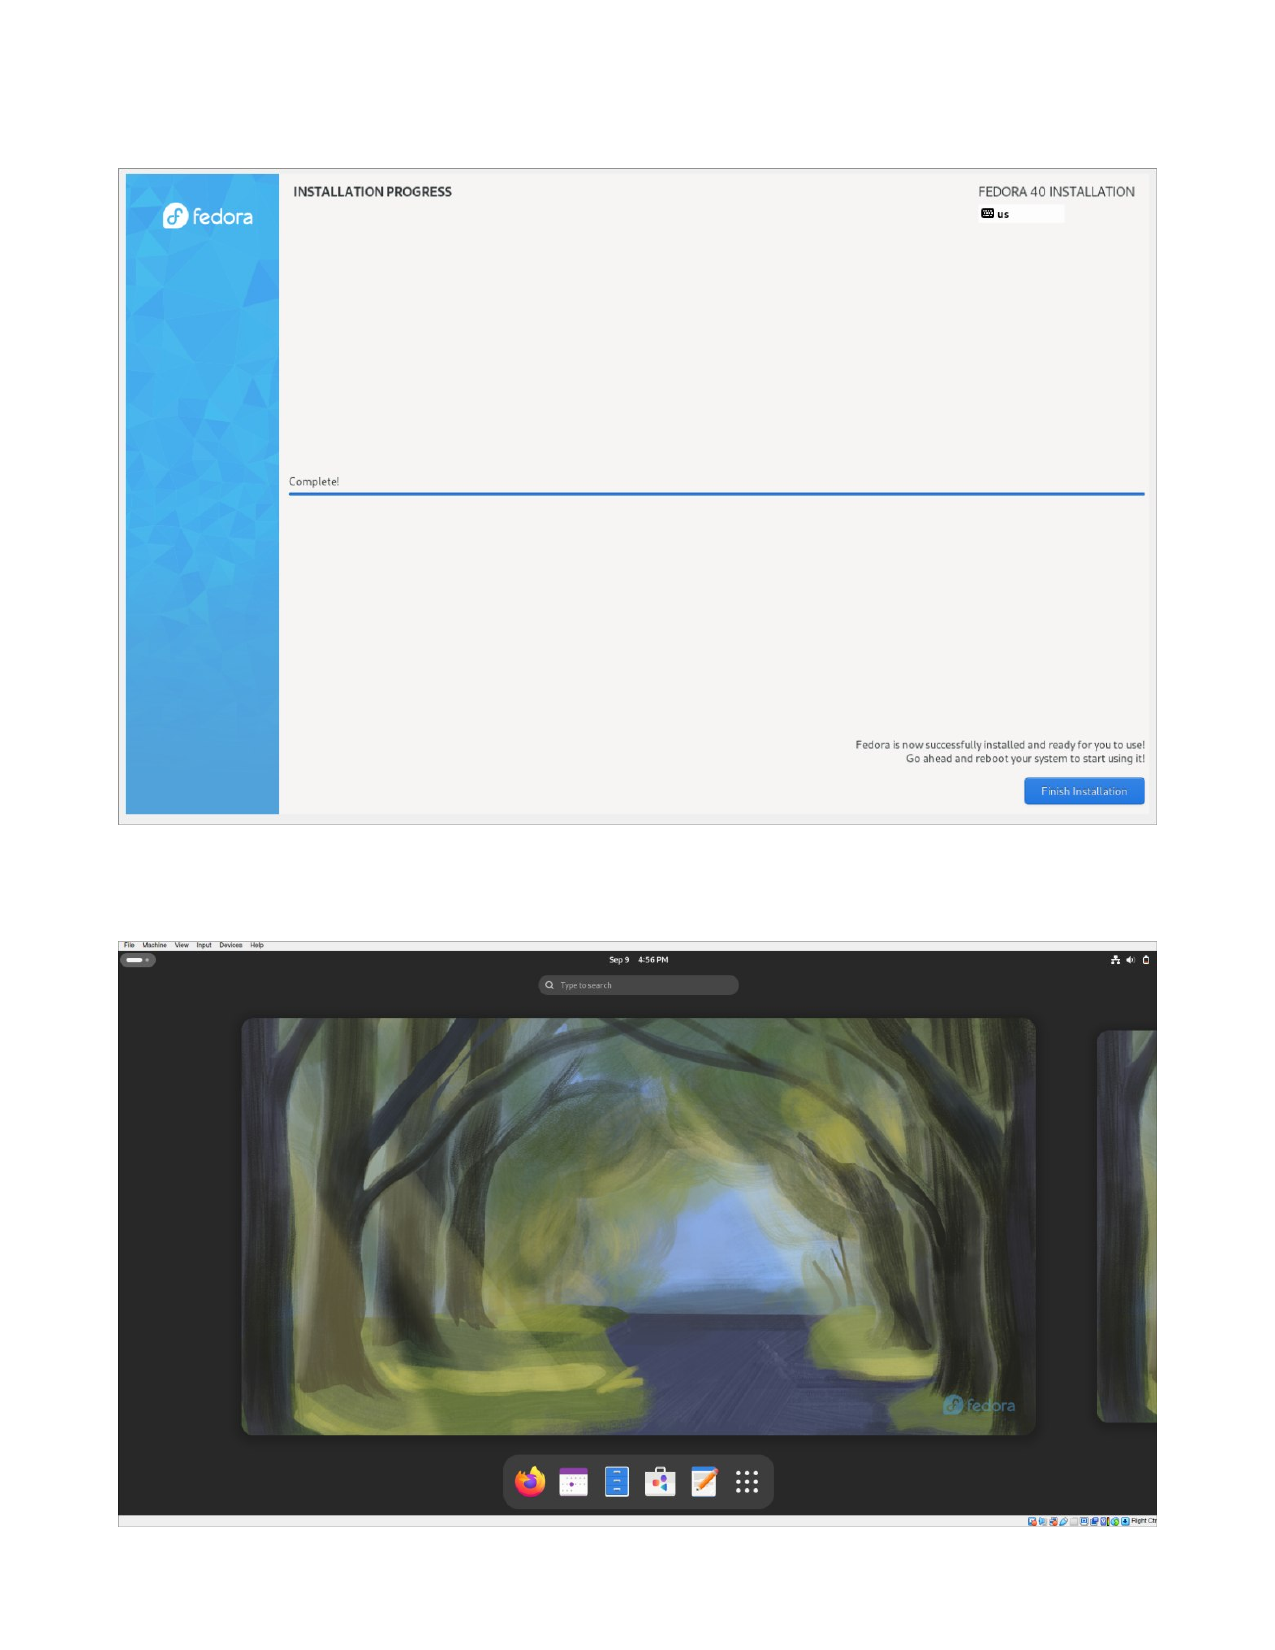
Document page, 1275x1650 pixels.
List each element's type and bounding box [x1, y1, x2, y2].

picture [118, 168, 1157, 825]
picture [118, 941, 1157, 1527]
